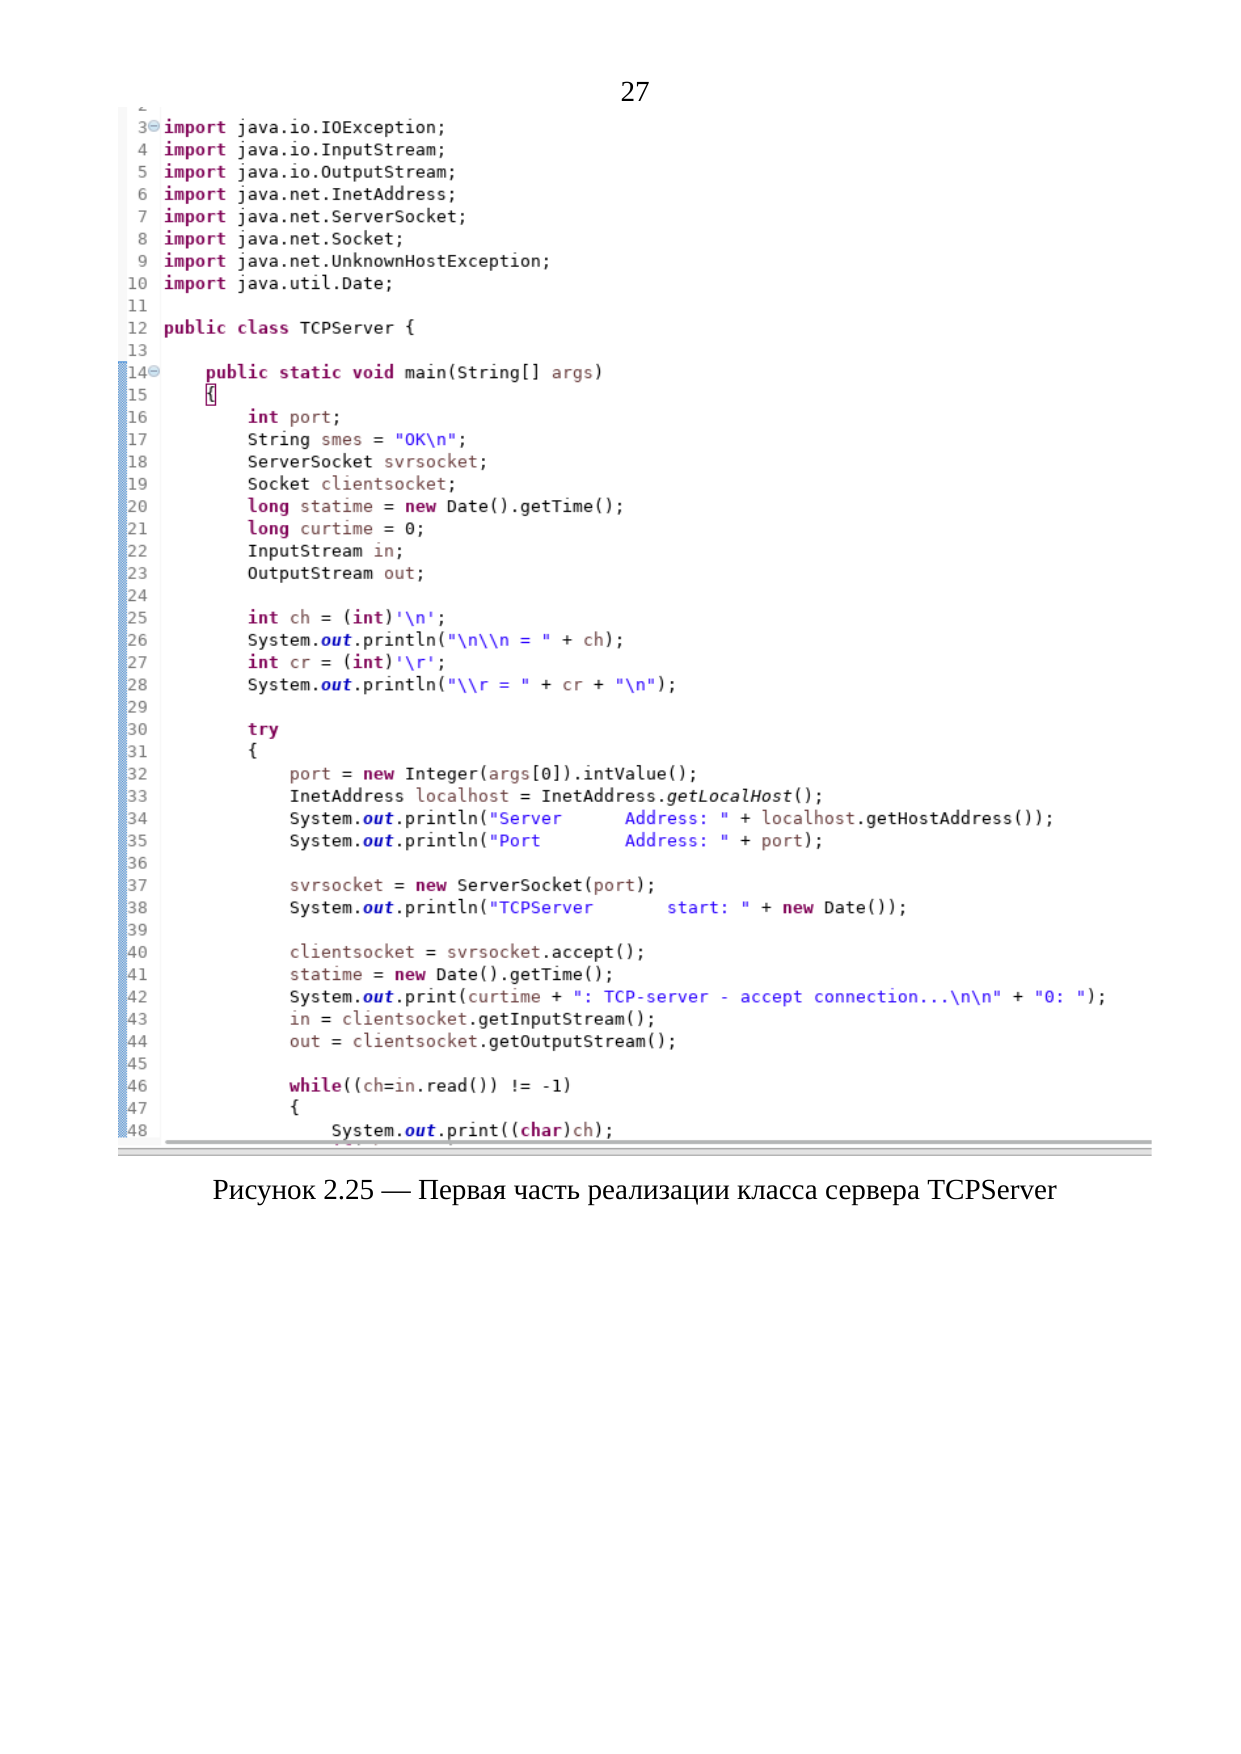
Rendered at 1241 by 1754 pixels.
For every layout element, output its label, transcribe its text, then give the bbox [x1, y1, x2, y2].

text Рисунок 2.25 — Первая часть реализации класса сервера TCPServer [118, 1156, 1152, 1206]
picture [118, 107, 1152, 1156]
